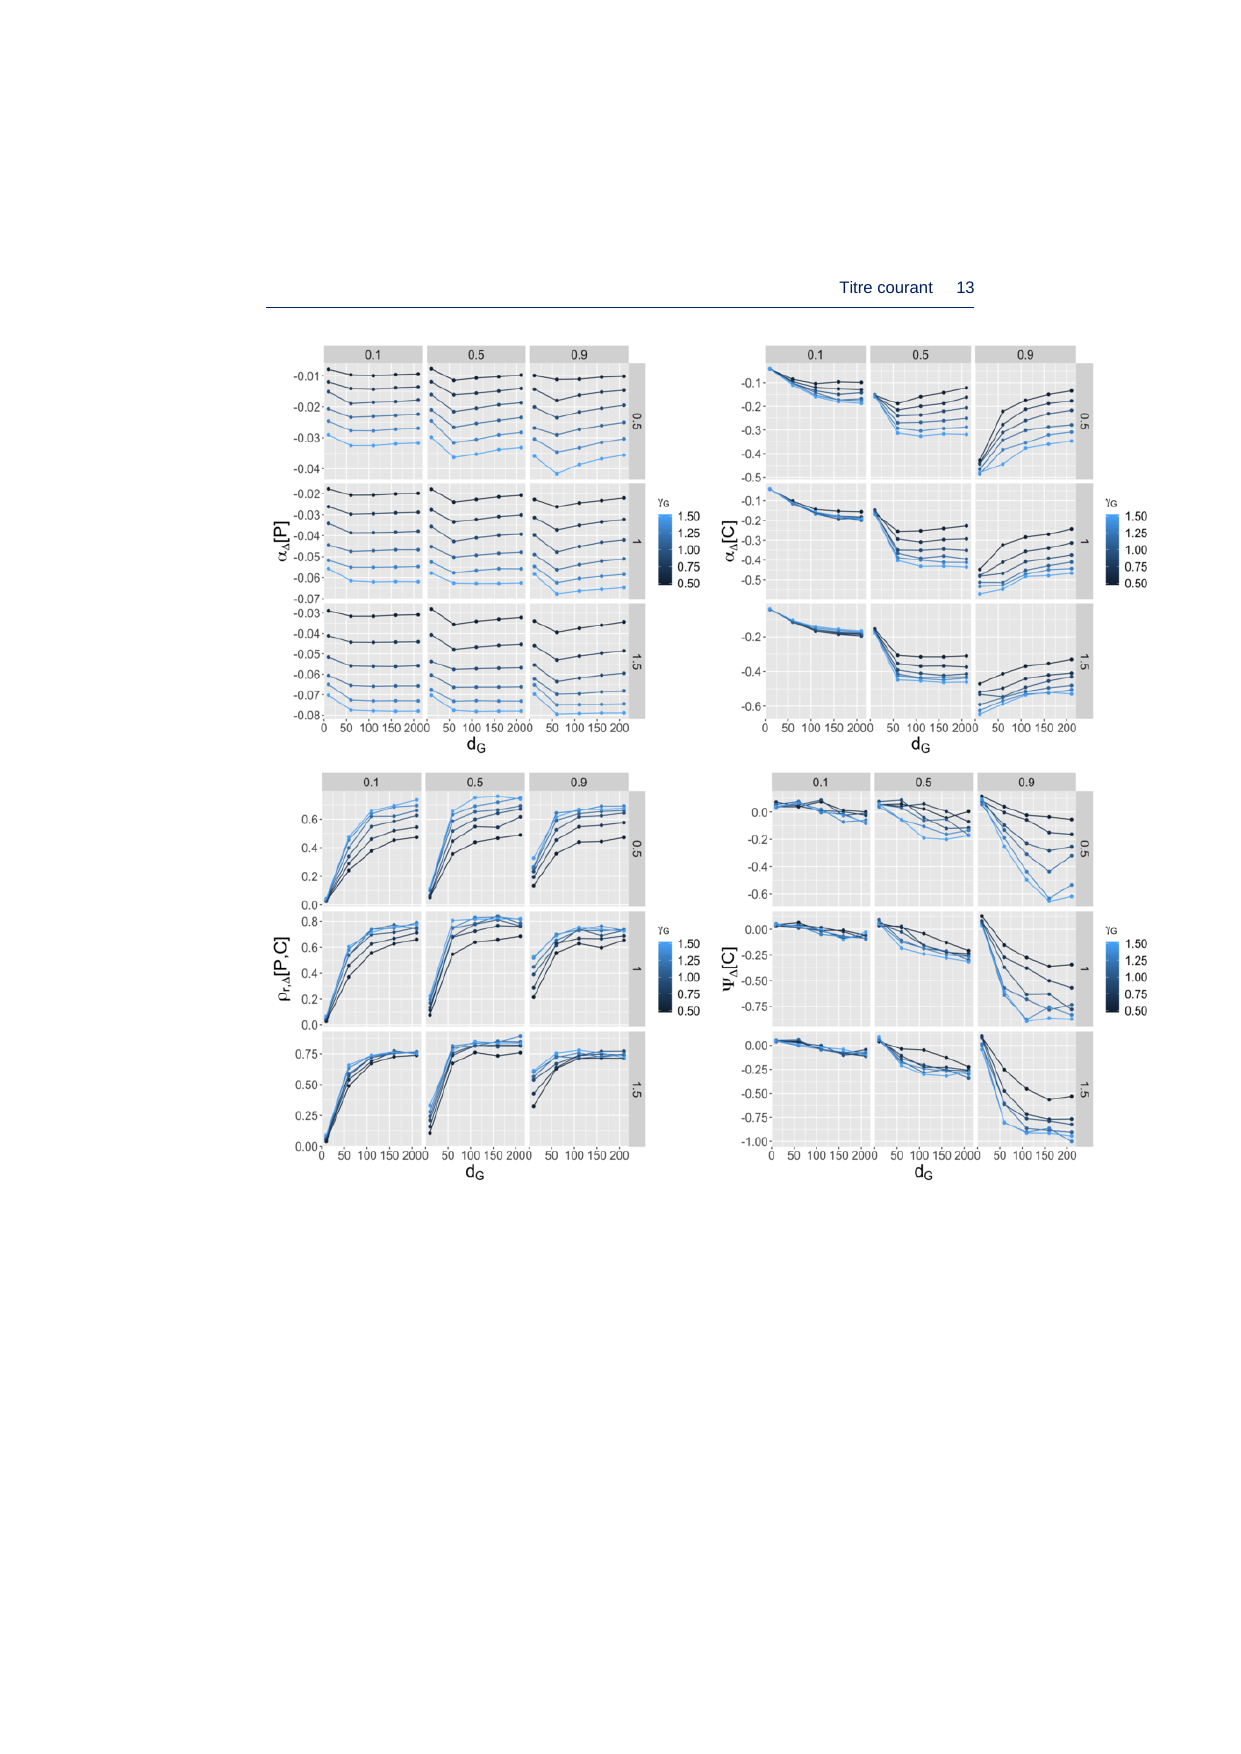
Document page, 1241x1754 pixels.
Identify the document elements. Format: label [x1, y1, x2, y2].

picture [265, 336, 1160, 1191]
